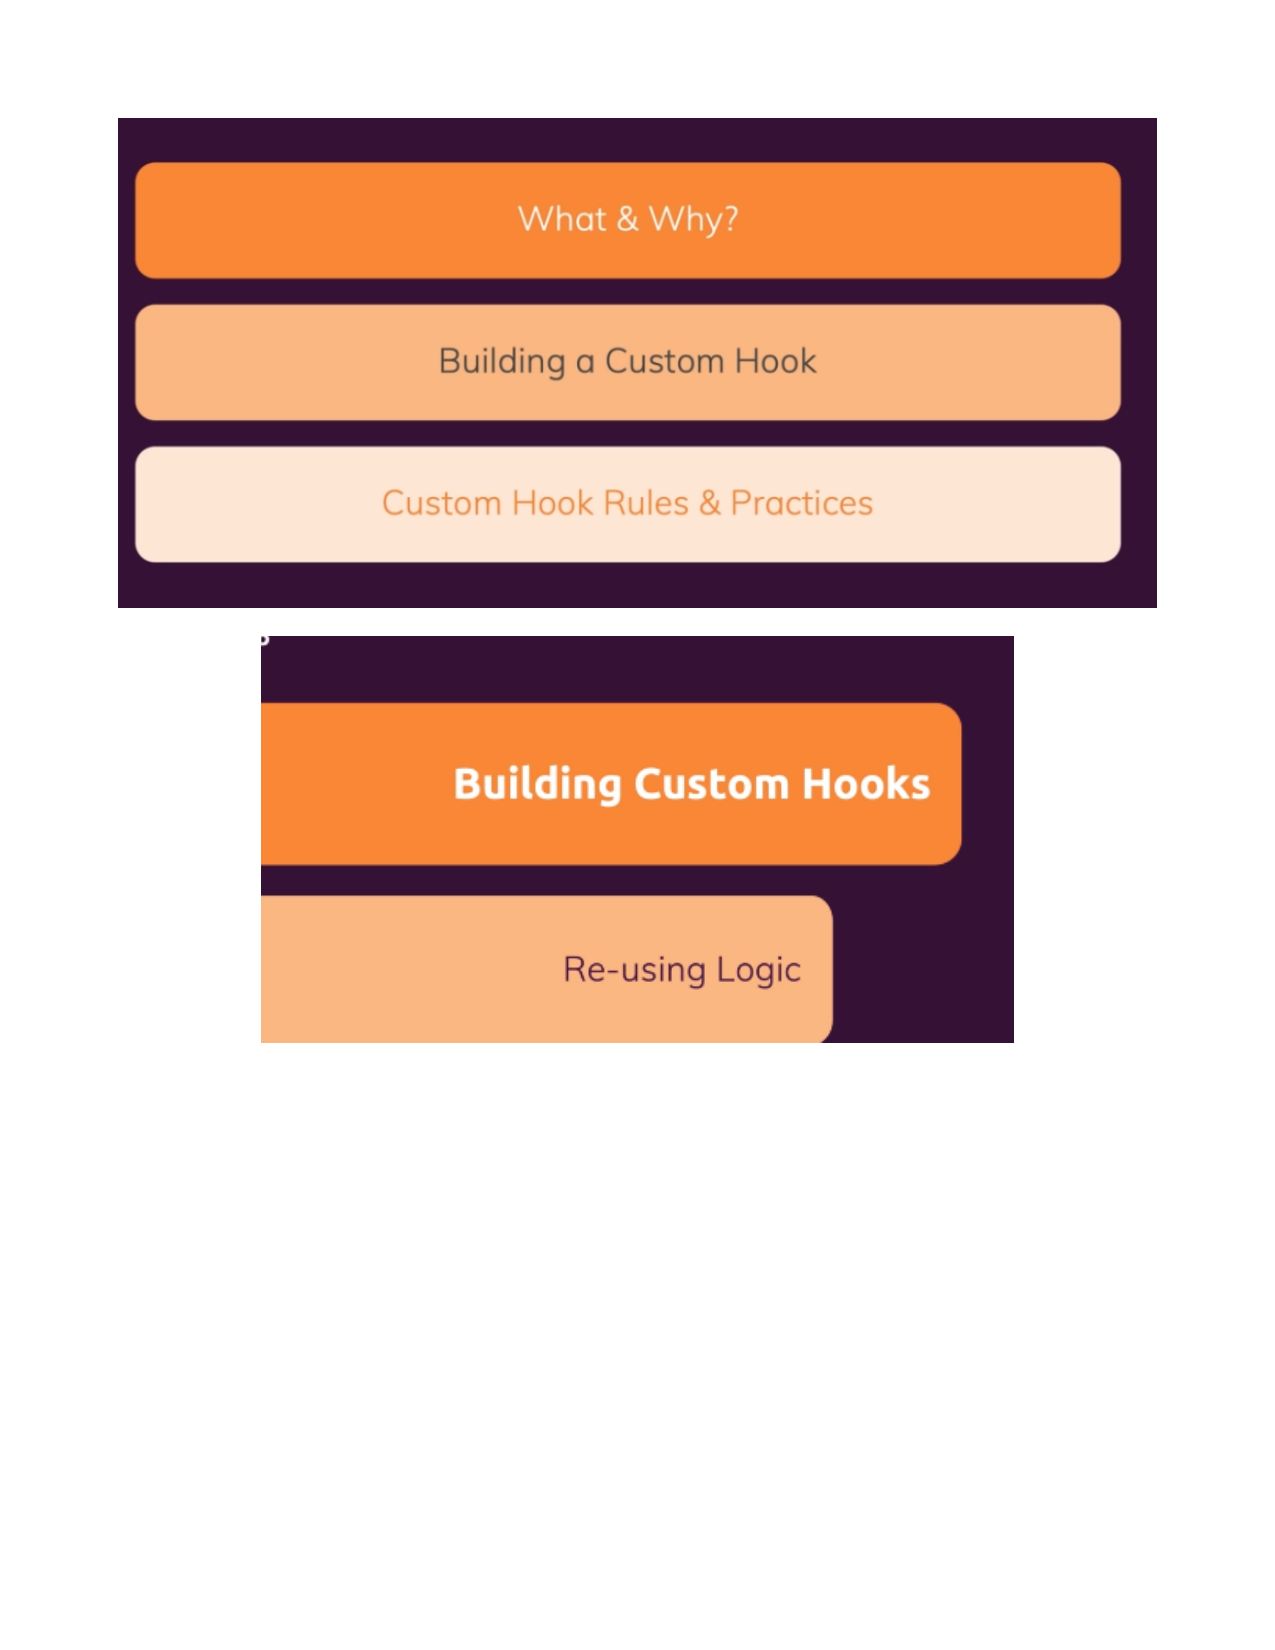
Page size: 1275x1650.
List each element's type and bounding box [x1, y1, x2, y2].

picture [261, 636, 1014, 1043]
picture [118, 118, 1157, 608]
